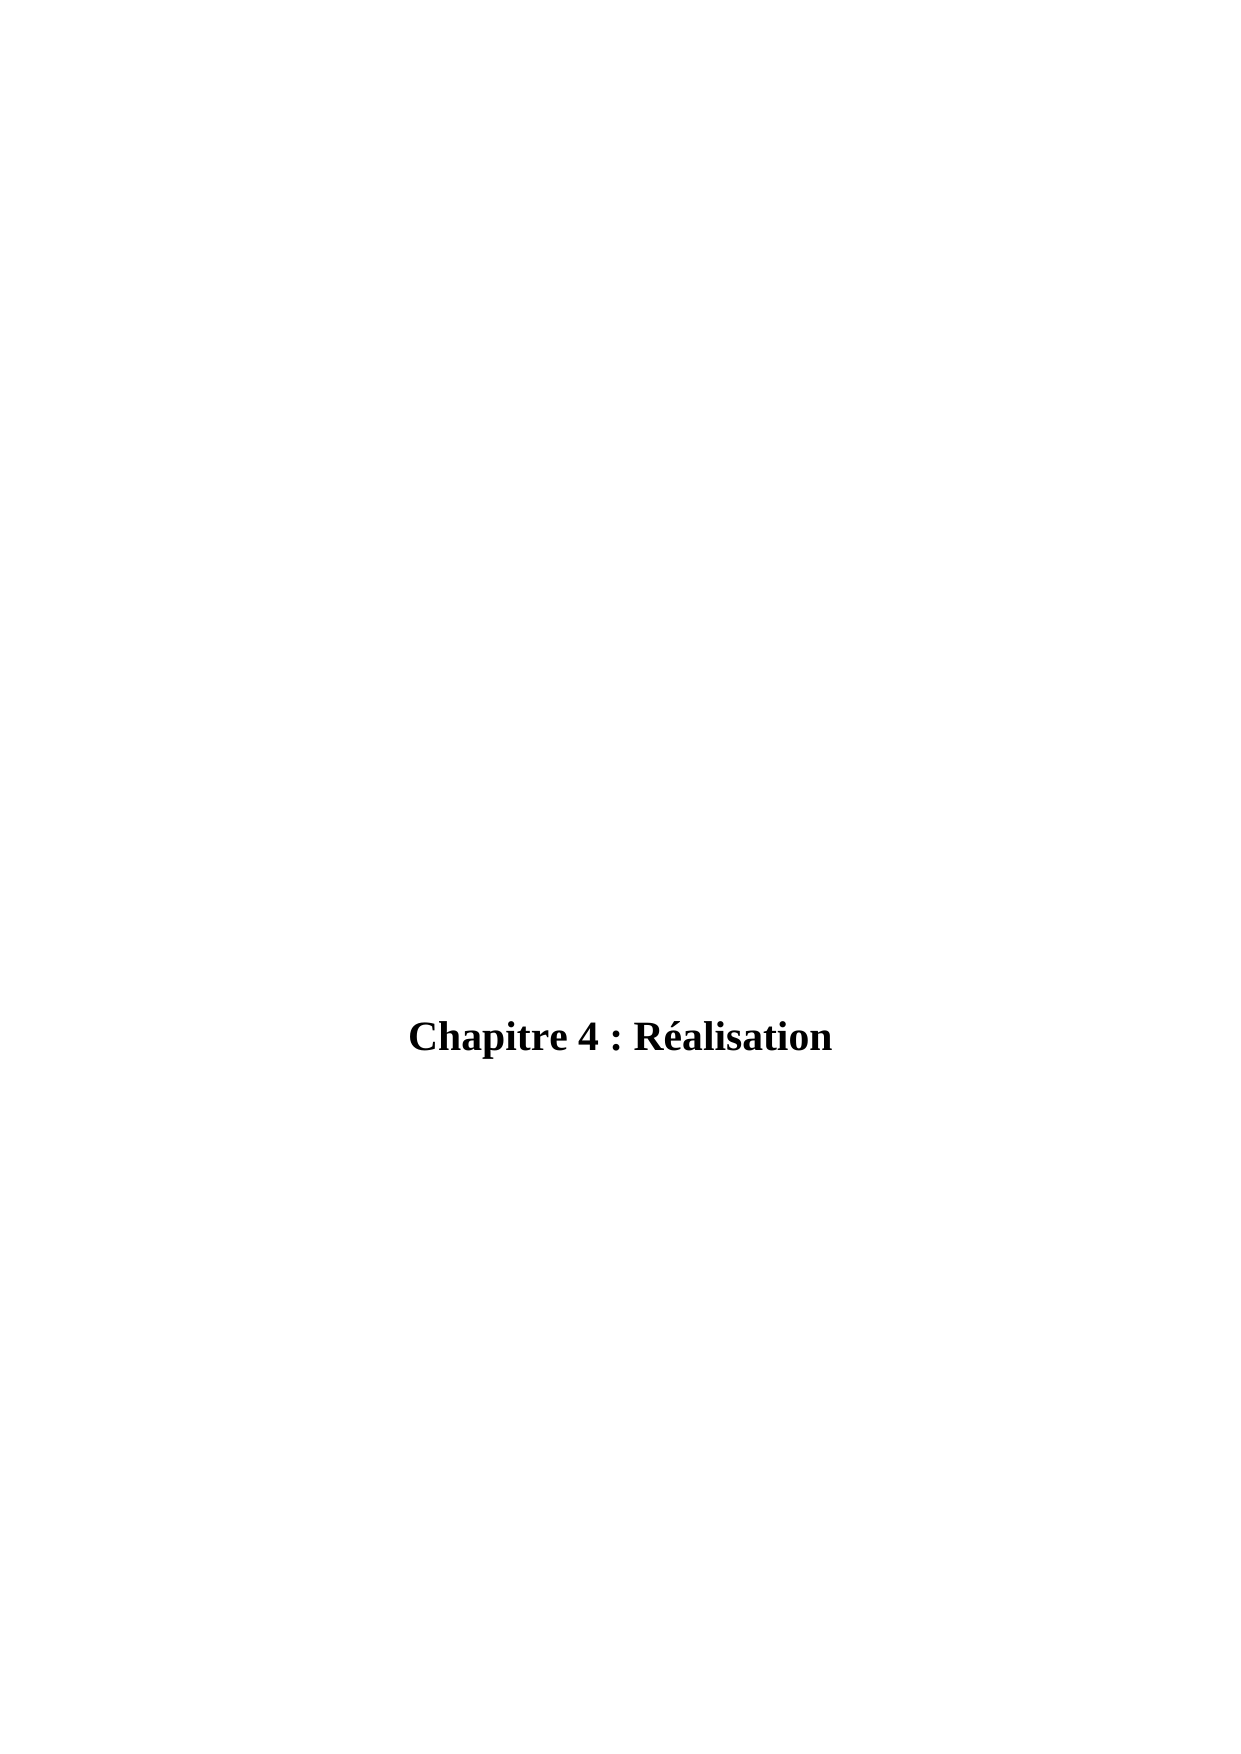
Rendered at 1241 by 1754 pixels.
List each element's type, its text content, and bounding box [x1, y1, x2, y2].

subtitle Chapitre 4 : Réalisation [148, 1011, 1093, 1059]
